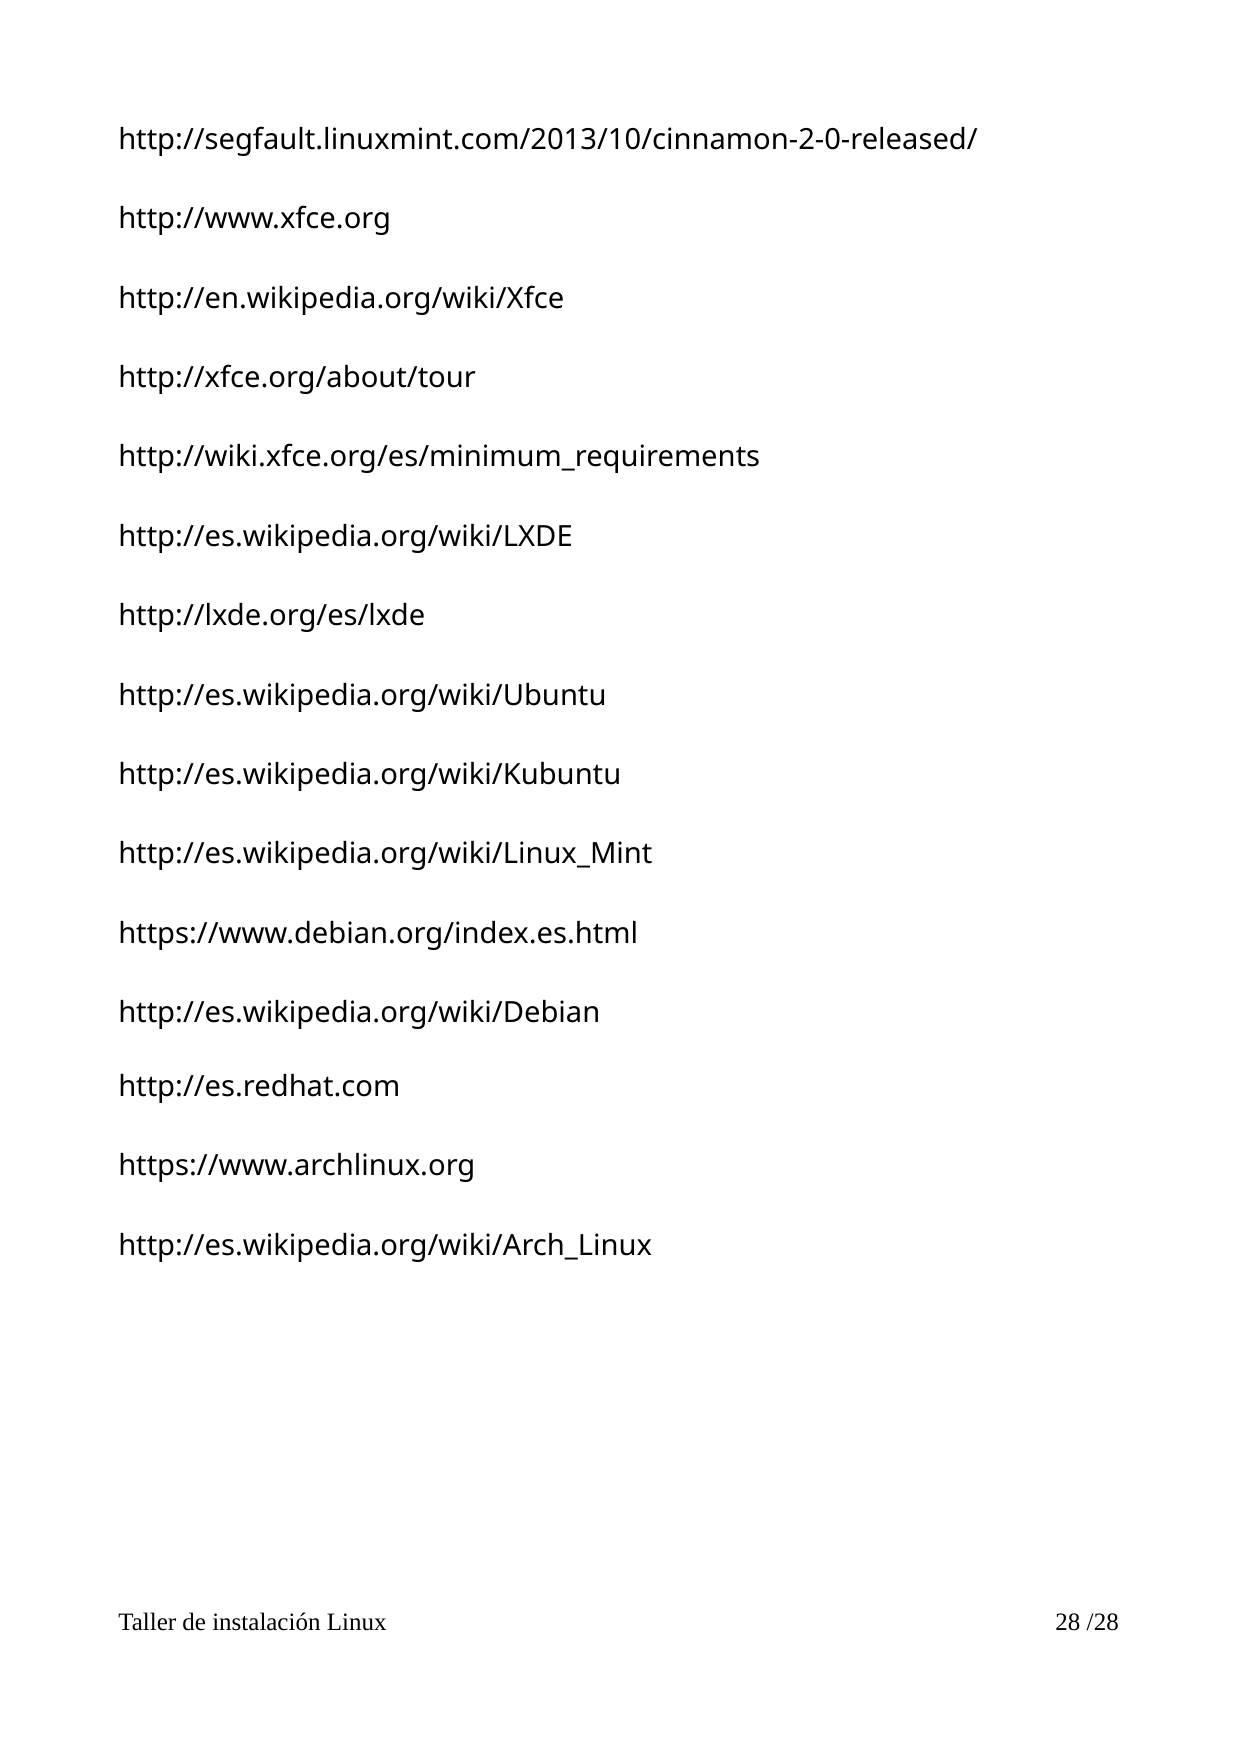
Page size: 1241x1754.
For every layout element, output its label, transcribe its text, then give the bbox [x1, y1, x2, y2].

text http://www.xfce.org [118, 197, 1122, 237]
text http://es.wikipedia.org/wiki/Debian [118, 991, 1122, 1031]
text http://es.wikipedia.org/wiki/Arch_Linux [118, 1224, 1122, 1263]
text https://www.debian.org/index.es.html [118, 912, 1122, 952]
text http://es.redhat.com [118, 1065, 1122, 1105]
text http://es.wikipedia.org/wiki/Ubuntu [118, 674, 1122, 713]
text http://es.wikipedia.org/wiki/LXDE [118, 515, 1122, 555]
text https://www.archlinux.org [118, 1144, 1122, 1184]
text http://en.wikipedia.org/wiki/Xfce [118, 277, 1122, 317]
text http://es.wikipedia.org/wiki/Kubuntu [118, 753, 1122, 793]
text http://wiki.xfce.org/es/minimum_requirements [118, 436, 1122, 475]
text http://lxde.org/es/lxde [118, 594, 1122, 634]
text http://segfault.linuxmint.com/2013/10/cinnamon-2-0-released/ [118, 118, 1122, 158]
text http://xfce.org/about/tour [118, 356, 1122, 396]
text http://es.wikipedia.org/wiki/Linux_Mint [118, 832, 1122, 872]
